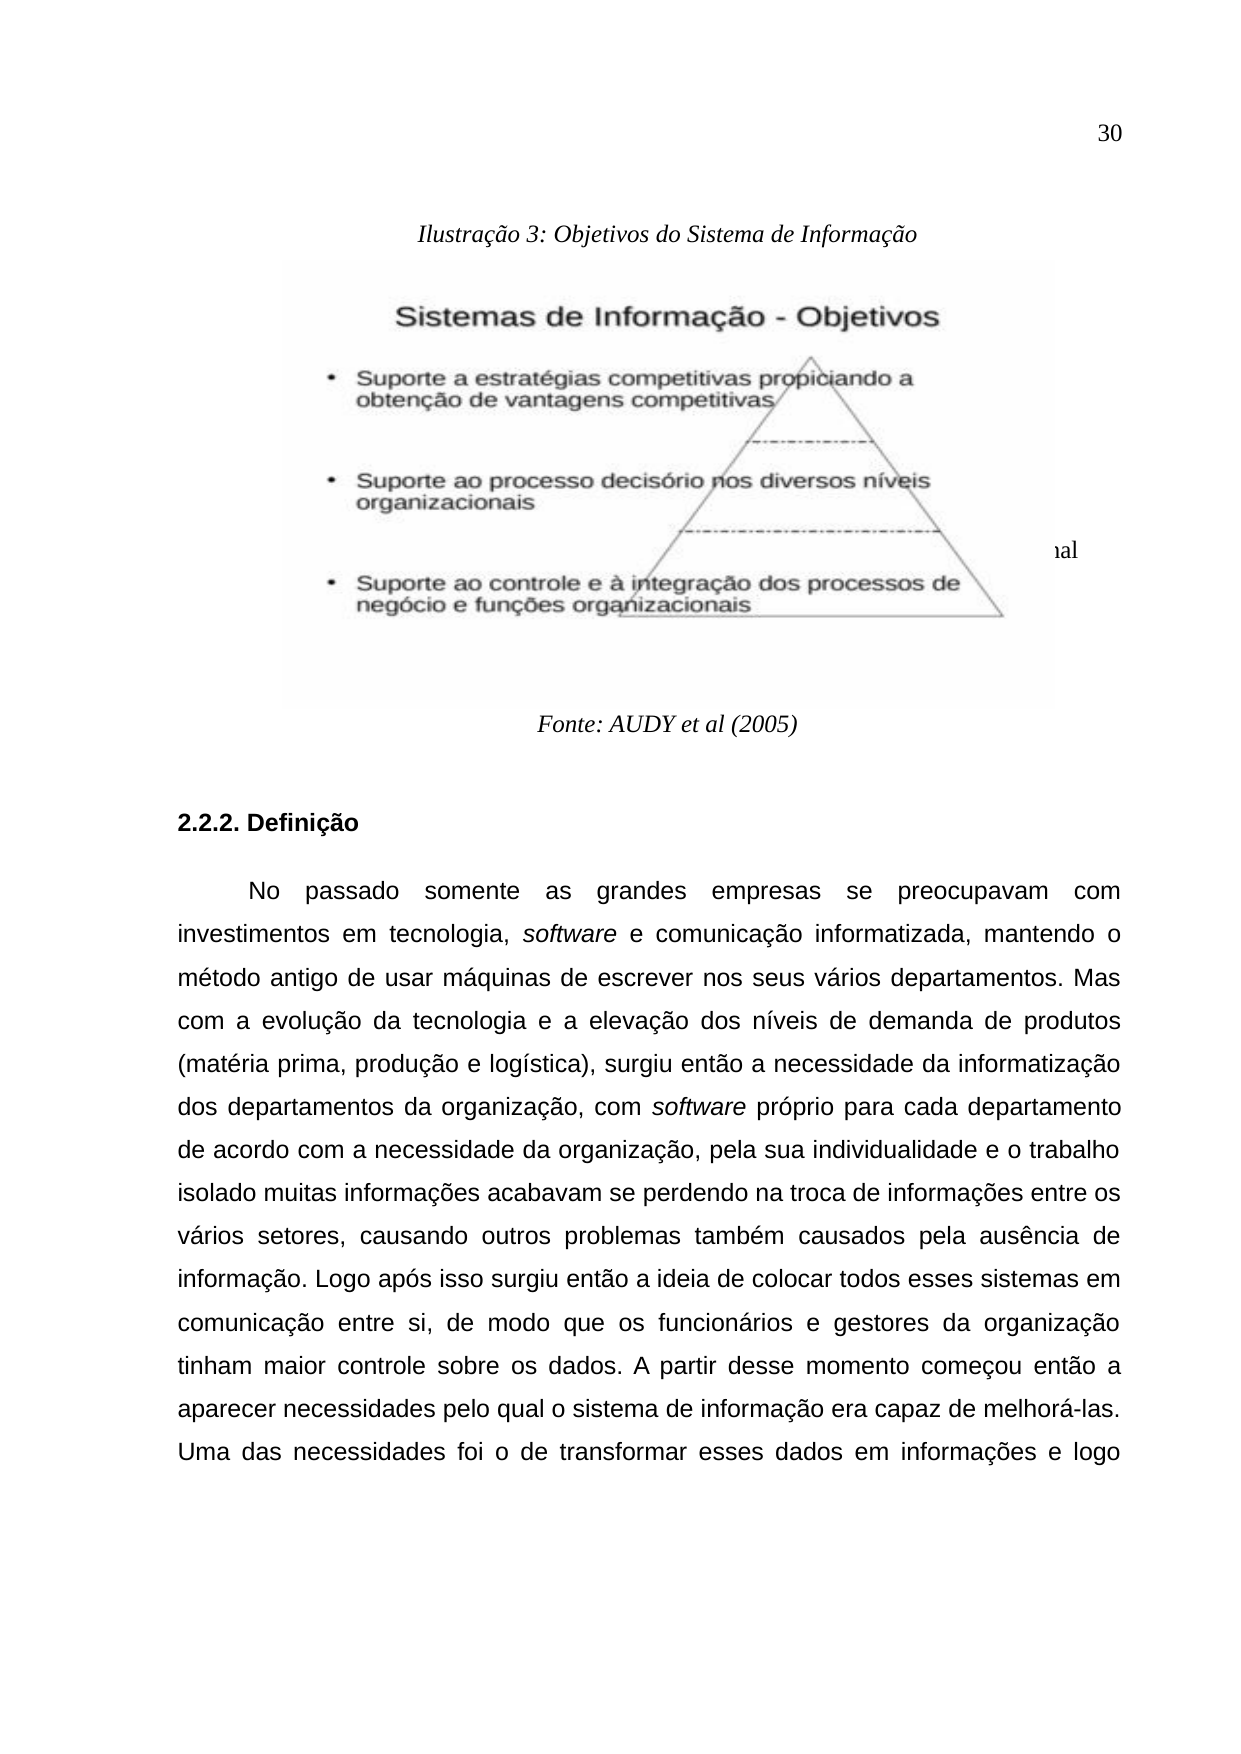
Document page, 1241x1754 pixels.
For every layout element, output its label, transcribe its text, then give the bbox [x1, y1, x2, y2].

subtitle 2.2.2. Definição [177, 808, 1122, 837]
picture [282, 260, 1055, 709]
text Fonte: AUDY et al (2005) [288, 709, 1049, 738]
text No passado somente as grandes empresas se preocupavam com investimentos em tecnologia, software e comunicação informatizada, mantendo o método antigo de usar máquinas de escrever nos seus vários departamentos. Mas com a evolução da tecnologia e a elevação dos níveis de demanda de produtos (matéria prima, produção e logística), surgiu então a necessidade da informatização dos departamentos da organização, com software próprio para cada departamento de acordo com a necessidade da organização, pela sua individualidade e o trabalho isolado muitas informações acabavam se perdendo na troca de informações entre os vários setores, causando outros problemas também causados pela ausência de informação. Logo após isso surgiu então a ideia de colocar todos esses sistemas em comunicação entre si, de modo que os funcionários e gestores da organização tinham maior controle sobre os dados. A partir desse momento começou então a aparecer necessidades pelo qual o sistema de informação era capaz de melhorá-las. Uma das necessidades foi o de transformar esses dados em informações e logo [177, 876, 1122, 1466]
text Ilustração 3: Objetivos do Sistema de Informação [248, 219, 1089, 260]
